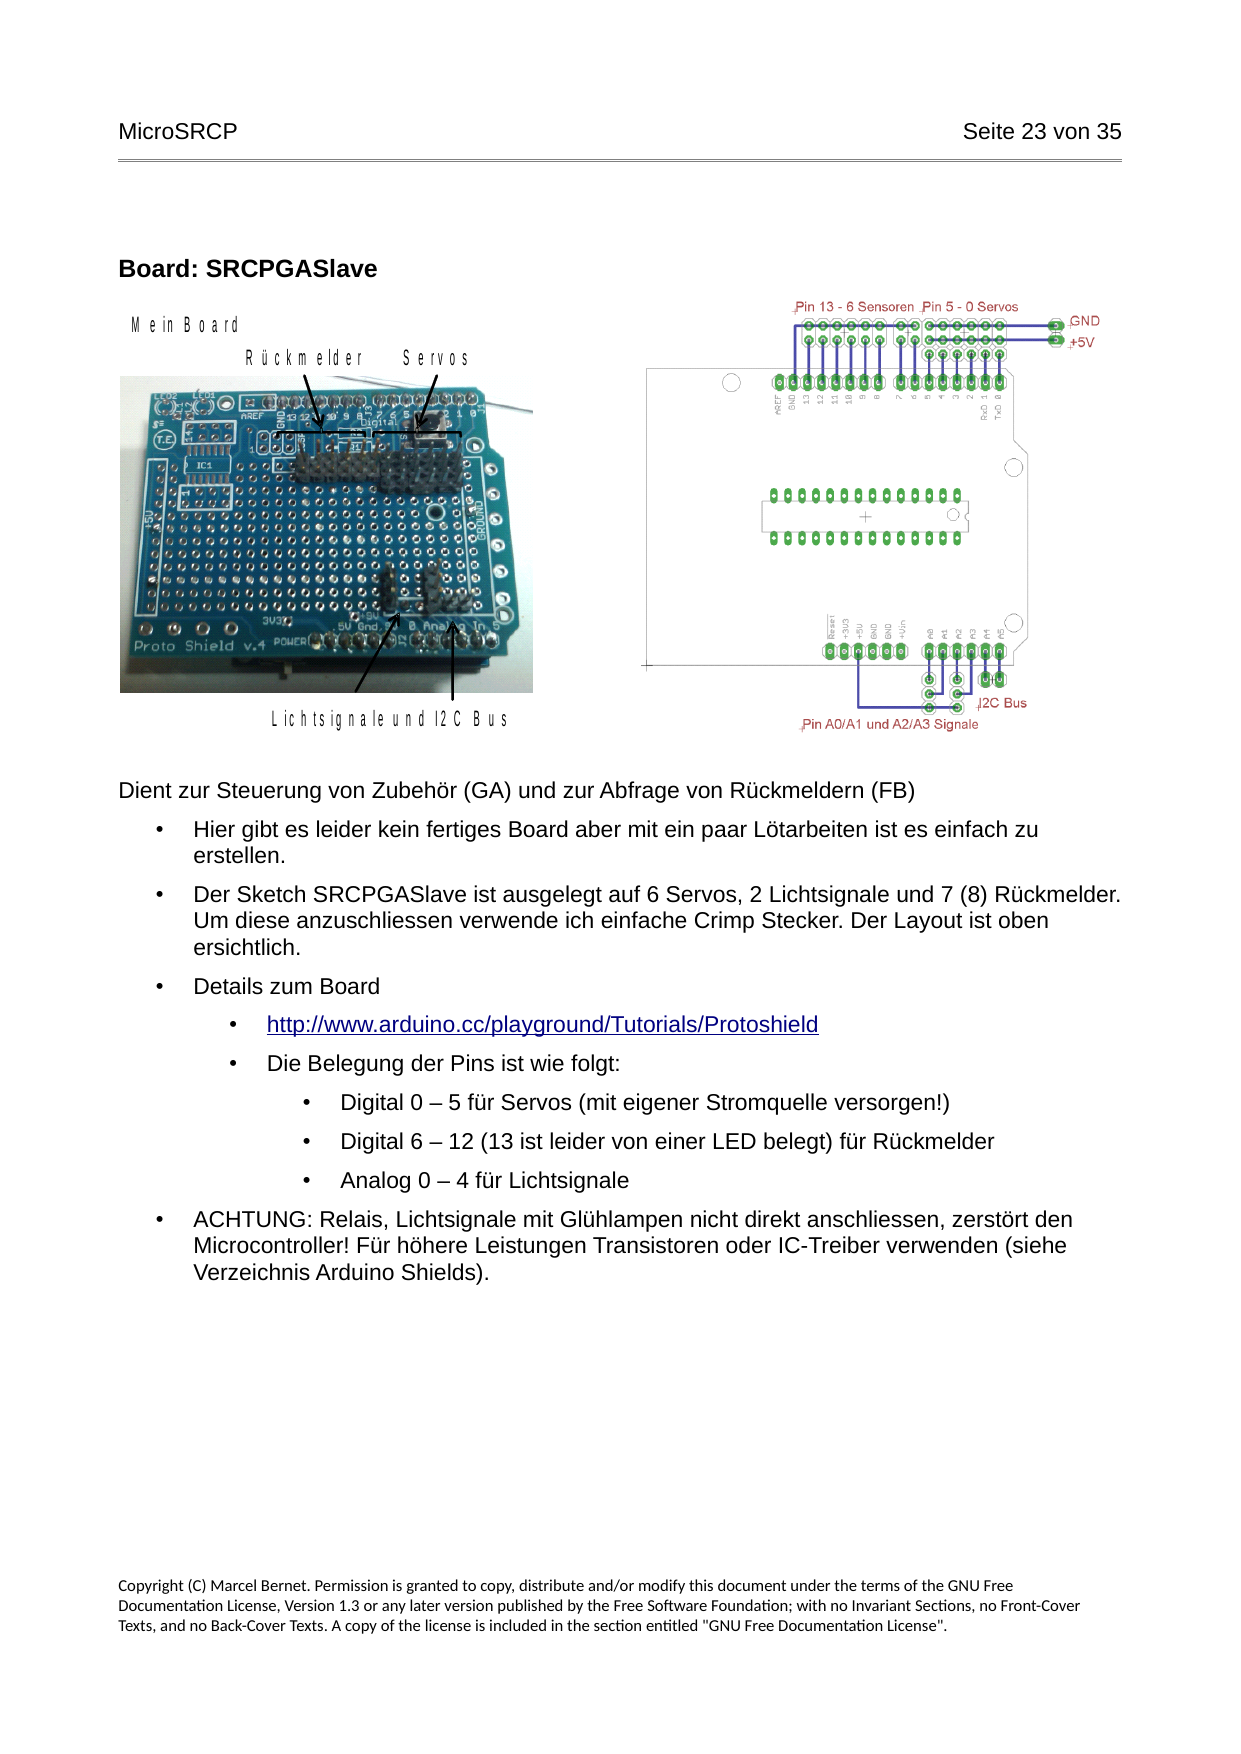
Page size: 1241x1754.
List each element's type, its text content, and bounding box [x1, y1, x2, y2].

text Dient zur Steuerung von Zubehör (GA) und zur Abfrage von Rückmeldern (FB) [118, 777, 1122, 803]
list Analog 0 – 4 für Lichtsignale [303, 1167, 1122, 1193]
list Der Sketch SRCPGASlave ist ausgelegt auf 6 Servos, 2 Lichtsignale und 7 (8) Rückmelder. Um diese anzuschliessen verwende ich einfache Crimp Stecker. Der Layout ist oben ersichtlich. [156, 881, 1122, 960]
list Hier gibt es leider kein fertiges Board aber mit ein paar Lötarbeiten ist es einfach zu erstellen. [156, 816, 1122, 868]
list Details zum Board [156, 973, 1122, 999]
list Digital 0 – 5 für Servos (mit eigener Stromquelle versorgen!) [303, 1089, 1122, 1116]
subtitle Board: SRCPGASlave [118, 254, 1122, 283]
list http://www.arduino.cc/playground/Tutorials/Protoshield [229, 1011, 1122, 1038]
list ACHTUNG: Relais, Lichtsignale mit Glühlampen nicht direkt anschliessen, zerstört den Microcontroller! Für höhere Leistungen Transistoren oder IC-Treiber verwenden (siehe Verzeichnis Arduino Shields). [156, 1206, 1122, 1285]
list Die Belegung der Pins ist wie folgt: [229, 1050, 1122, 1077]
list Digital 6 – 12 (13 ist leider von einer LED belegt) für Rückmelder [303, 1128, 1122, 1154]
